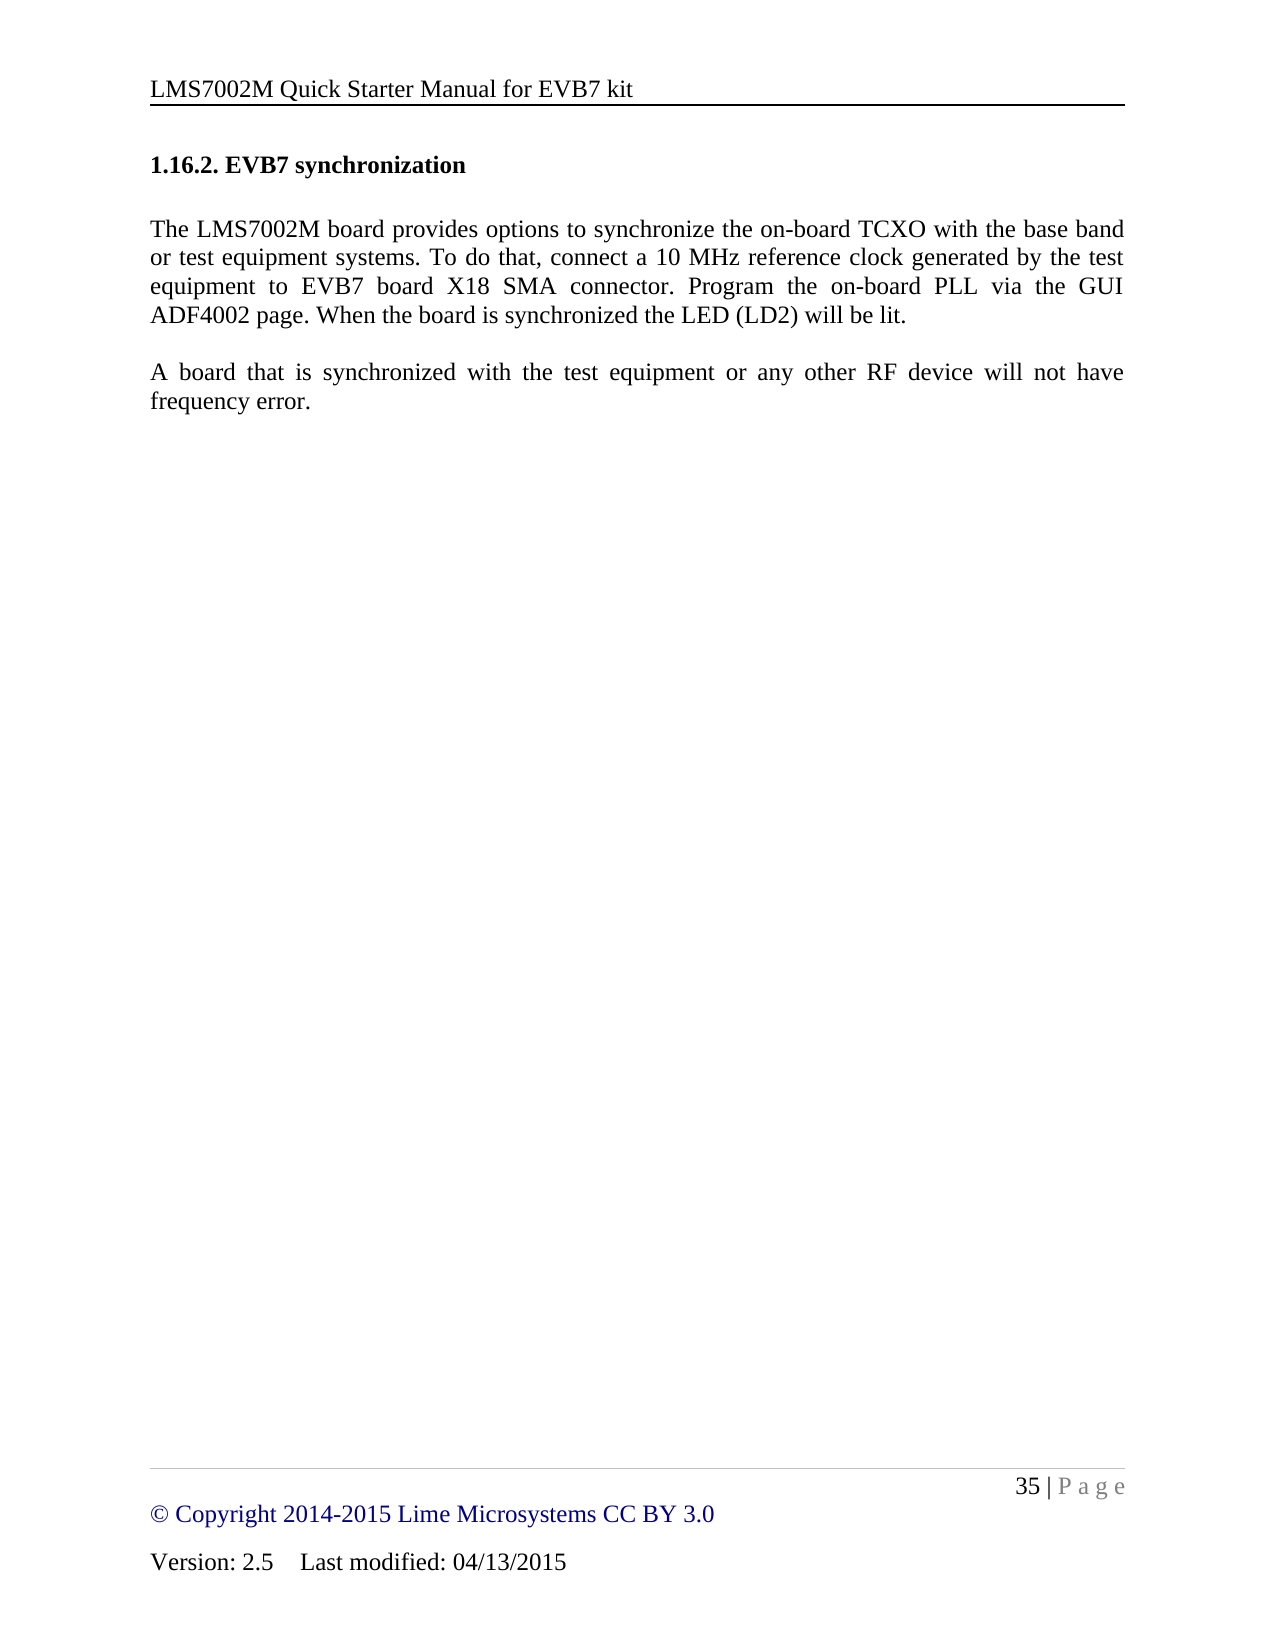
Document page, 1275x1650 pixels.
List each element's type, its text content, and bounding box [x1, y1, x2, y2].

text The LMS7002M board provides options to synchronize the on-board TCXO with the base band or test equipment systems. To do that, connect a 10 MHz reference clock generated by the test equipment to EVB7 board X18 SMA connector. Program the on-board PLL via the GUI ADF4002 page. When the board is synchronized the LED (LD2) will be lit. [150, 214, 1125, 329]
text A board that is synchronized with the test equipment or any other RF device will not have frequency error. [150, 357, 1125, 415]
subtitle EVB7 synchronization [150, 150, 1125, 179]
